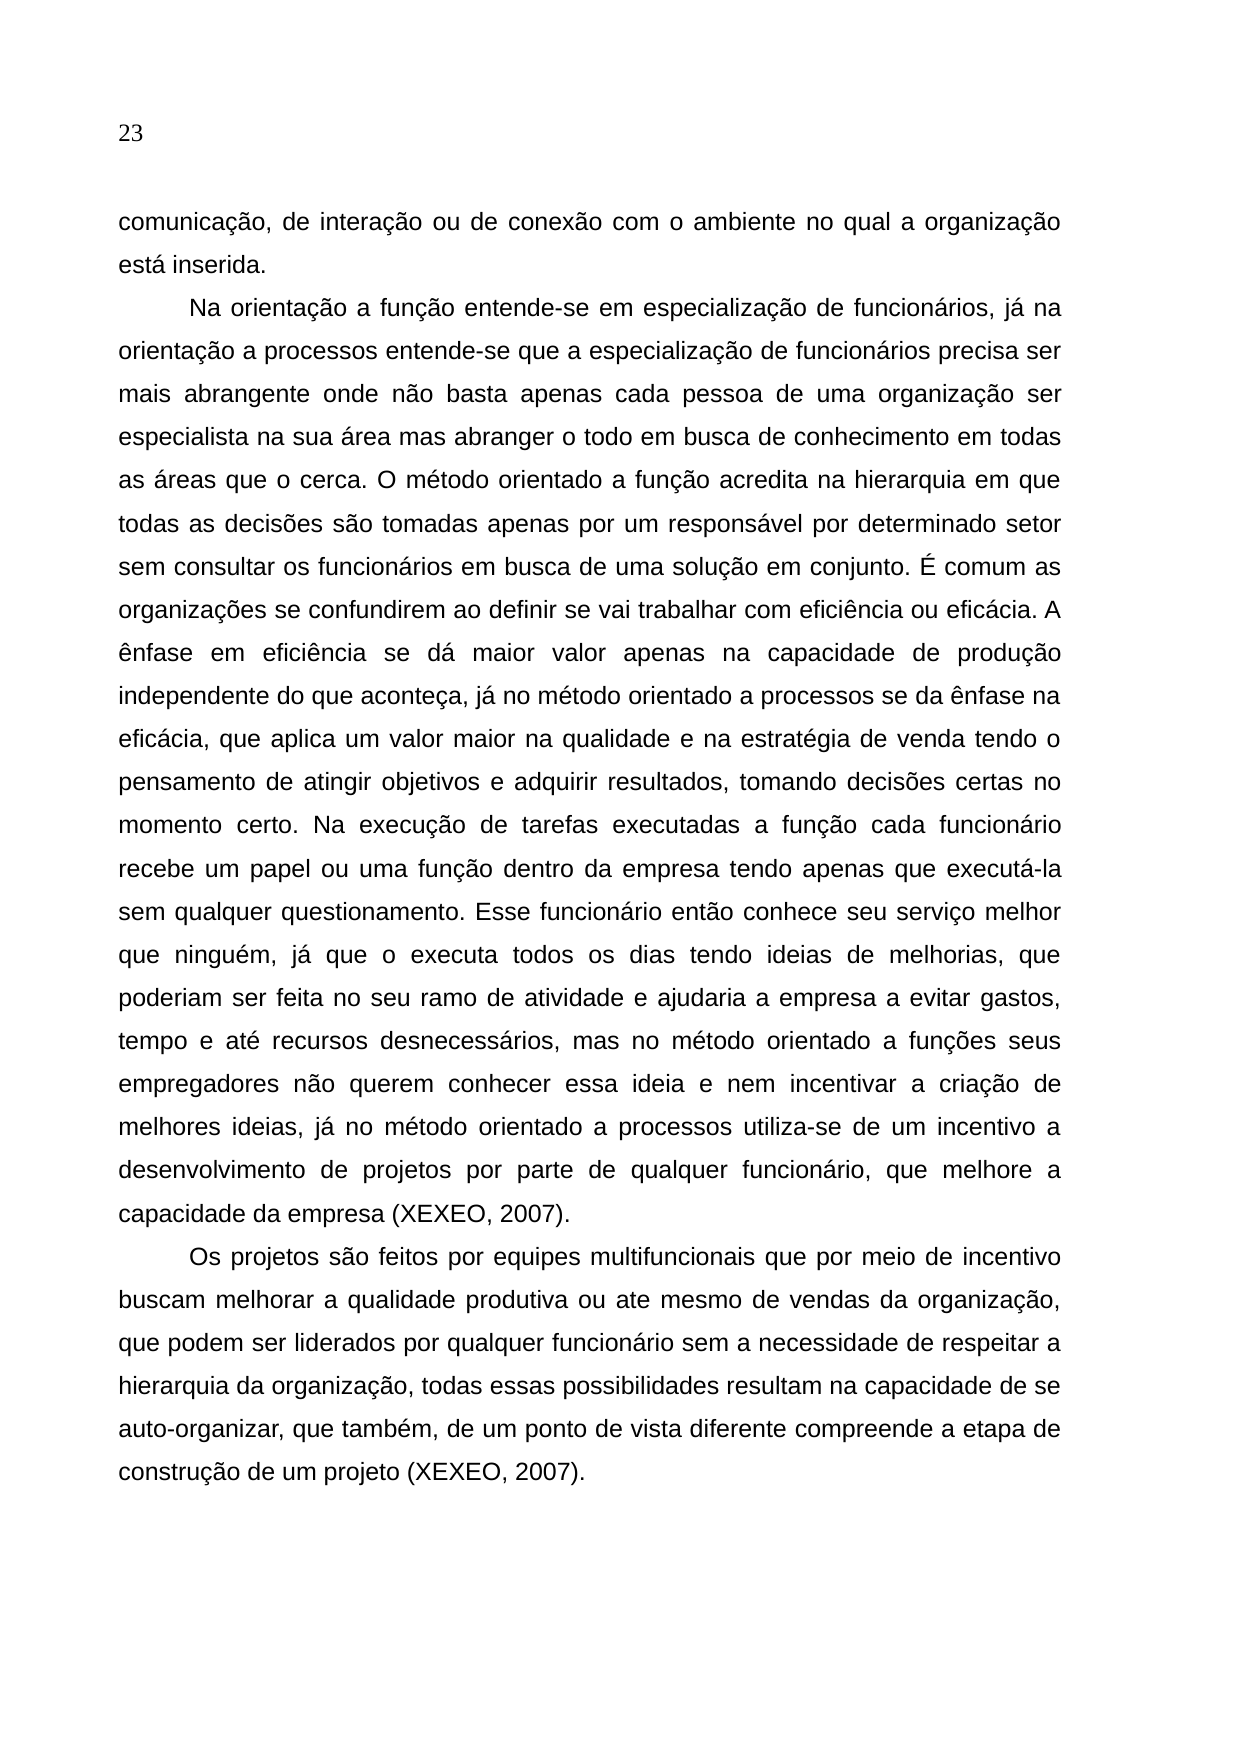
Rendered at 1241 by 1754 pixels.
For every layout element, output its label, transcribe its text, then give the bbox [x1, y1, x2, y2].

text Na orientação a função entende-se em especialização de funcionários, já na orientação a processos entende-se que a especialização de funcionários precisa ser mais abrangente onde não basta apenas cada pessoa de uma organização ser especialista na sua área mas abranger o todo em busca de conhecimento em todas as áreas que o cerca. O método orientado a função acredita na hierarquia em que todas as decisões são tomadas apenas por um responsável por determinado setor sem consultar os funcionários em busca de uma solução em conjunto. É comum as organizações se confundirem ao definir se vai trabalhar com eficiência ou eficácia. A ênfase em eficiência se dá maior valor apenas na capacidade de produção independente do que aconteça, já no método orientado a processos se da ênfase na eficácia, que aplica um valor maior na qualidade e na estratégia de venda tendo o pensamento de atingir objetivos e adquirir resultados, tomando decisões certas no momento certo. Na execução de tarefas executadas a função cada funcionário recebe um papel ou uma função dentro da empresa tendo apenas que executá-la sem qualquer questionamento. Esse funcionário então conhece seu serviço melhor que ninguém, já que o executa todos os dias tendo ideias de melhorias, que poderiam ser feita no seu ramo de atividade e ajudaria a empresa a evitar gastos, tempo e até recursos desnecessários, mas no método orientado a funções seus empregadores não querem conhecer essa ideia e nem incentivar a criação de melhores ideias, já no método orientado a processos utiliza-se de um incentivo a desenvolvimento de projetos por parte de qualquer funcionário, que melhore a capacidade da empresa (XEXEO, 2007). [118, 293, 1063, 1227]
text Os projetos são feitos por equipes multifuncionais que por meio de incentivo buscam melhorar a qualidade produtiva ou ate mesmo de vendas da organização, que podem ser liderados por qualquer funcionário sem a necessidade de respeitar a hierarquia da organização, todas essas possibilidades resultam na capacidade de se auto-organizar, que também, de um ponto de vista diferente compreende a etapa de construção de um projeto (XEXEO, 2007). [118, 1242, 1063, 1486]
text comunicação, de interação ou de conexão com o ambiente no qual a organização está inserida. [118, 207, 1063, 278]
